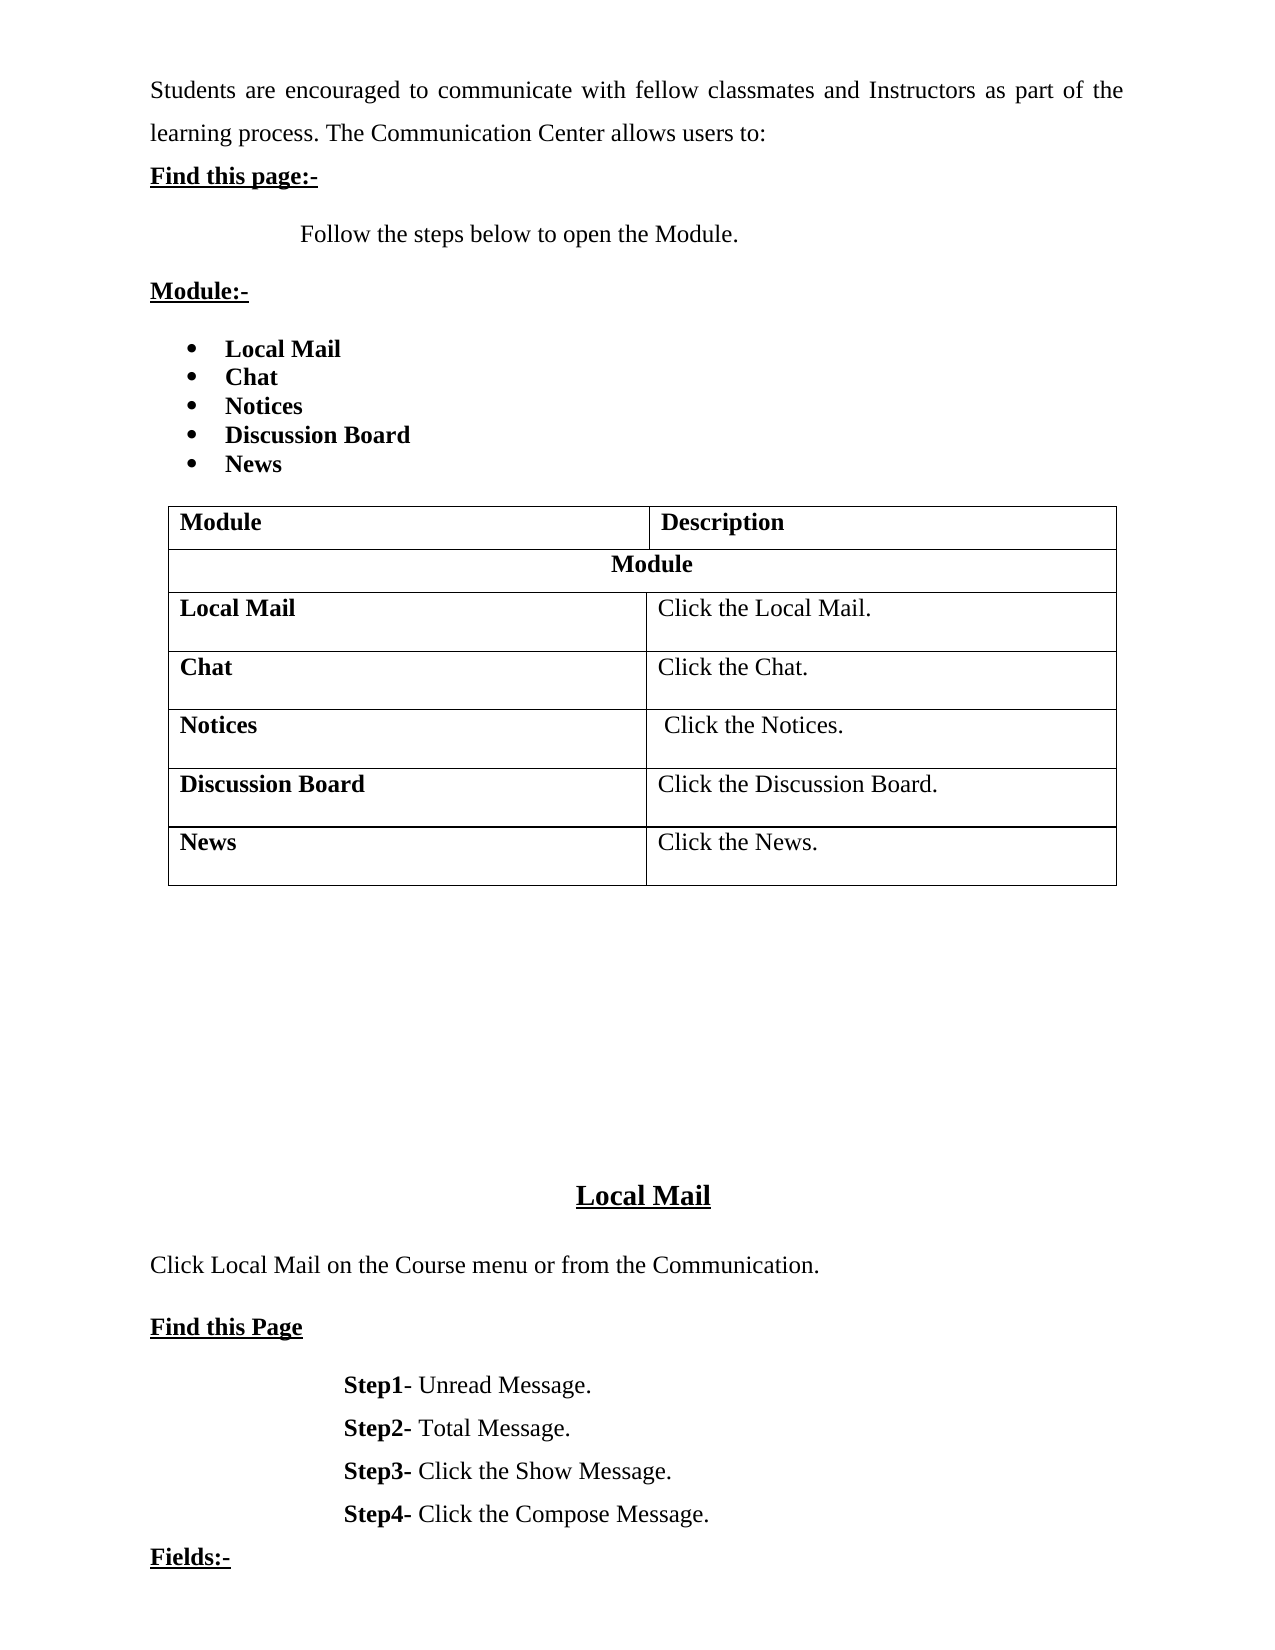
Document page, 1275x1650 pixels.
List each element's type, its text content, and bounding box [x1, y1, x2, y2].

table_cell Click the Discussion Board. [647, 769, 1116, 826]
text Find this Page [150, 1312, 1136, 1341]
table_cell Click the News. [647, 828, 1116, 885]
list News [187, 449, 1125, 477]
list Notices [187, 391, 1125, 420]
list Discussion Board [187, 420, 1125, 449]
text Fields:- [150, 1542, 1125, 1571]
table_cell Click the Local Mail. [647, 593, 1116, 651]
table_cell Click the Notices. [647, 710, 1116, 768]
table_cell Click the Chat. [647, 652, 1116, 709]
list Local Mail [187, 334, 1125, 362]
list Chat [187, 362, 1125, 391]
text Follow the steps below to open the Module. [150, 219, 1125, 247]
text Local Mail [150, 1178, 1136, 1212]
text Step1- Unread Message. [150, 1370, 1136, 1399]
text Step3- Click the Show Message. [150, 1456, 1136, 1485]
text Module:- [150, 276, 1125, 305]
table_cell News [169, 828, 646, 885]
text Click Local Mail on the Course menu or from the Communication. [150, 1250, 1125, 1279]
text Step2- Total Message. [150, 1413, 1136, 1442]
table_header Description [650, 507, 1116, 548]
table_header Module [169, 507, 649, 548]
table_cell Local Mail [169, 593, 646, 651]
text Step4- Click the Compose Message. [150, 1499, 1136, 1528]
table_cell Notices [169, 710, 646, 768]
table_cell Chat [169, 652, 646, 709]
text Find this page:- [150, 161, 1125, 190]
text Students are encouraged to communicate with fellow classmates and Instructors as part of the learning process. The Communication Center allows users to: [150, 75, 1125, 147]
table_cell Discussion Board [169, 769, 646, 826]
table_cell Module [169, 550, 1116, 592]
